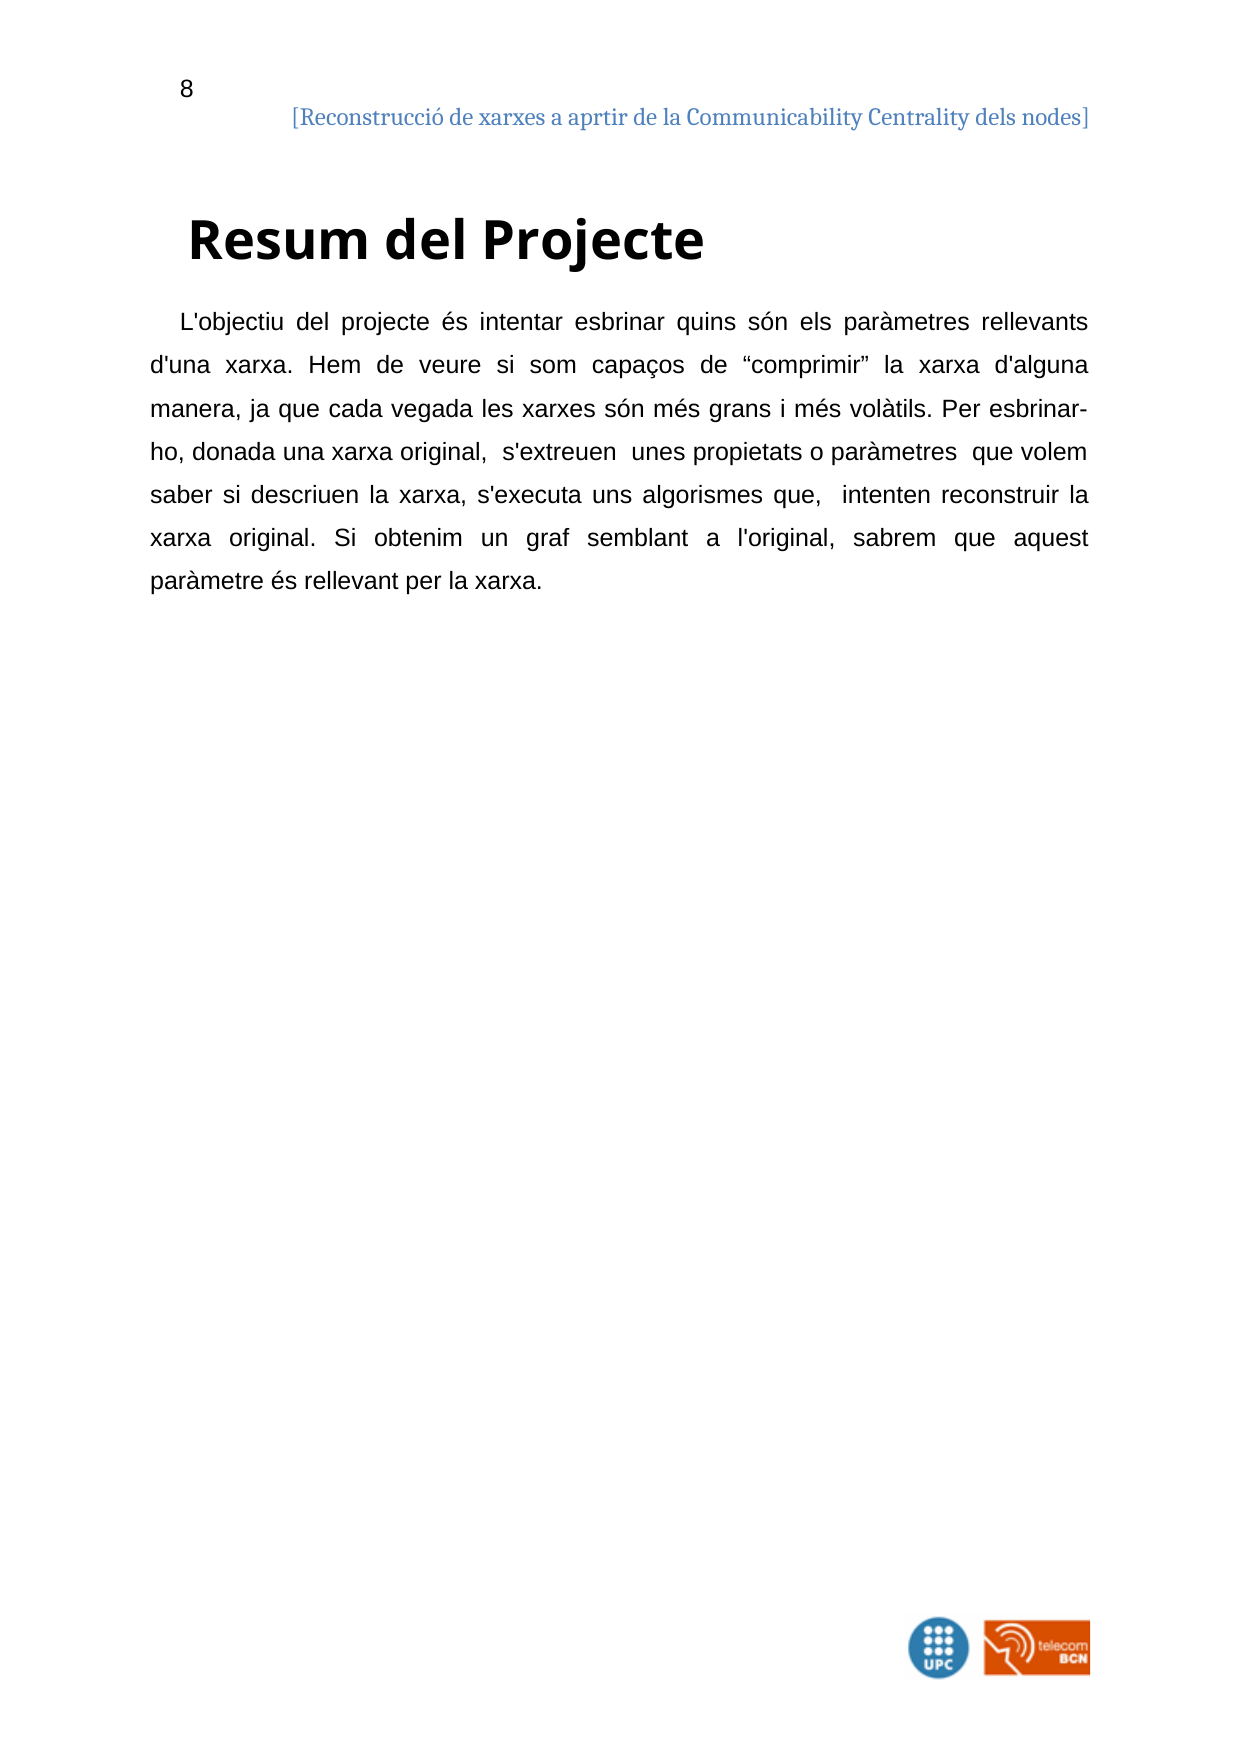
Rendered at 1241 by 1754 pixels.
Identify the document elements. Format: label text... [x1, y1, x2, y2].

picture [904, 1614, 1091, 1681]
subtitle Resum del Projecte [187, 202, 1090, 275]
text L'objectiu del projecte és intentar esbrinar quins són els paràmetres rellevants d'una xarxa. Hem de veure si som capaços de “comprimir” la xarxa d'alguna manera, ja que cada vegada les xarxes són més grans i més volàtils. Per esbrinar-ho, donada una xarxa original, s'extreuen unes propietats o paràmetres que volem saber si descriuen la xarxa, s'executa uns algorismes que, intenten reconstruir la xarxa original. Si obtenim un graf semblant a l'original, sabrem que aquest paràmetre és rellevant per la xarxa. [150, 307, 1090, 595]
